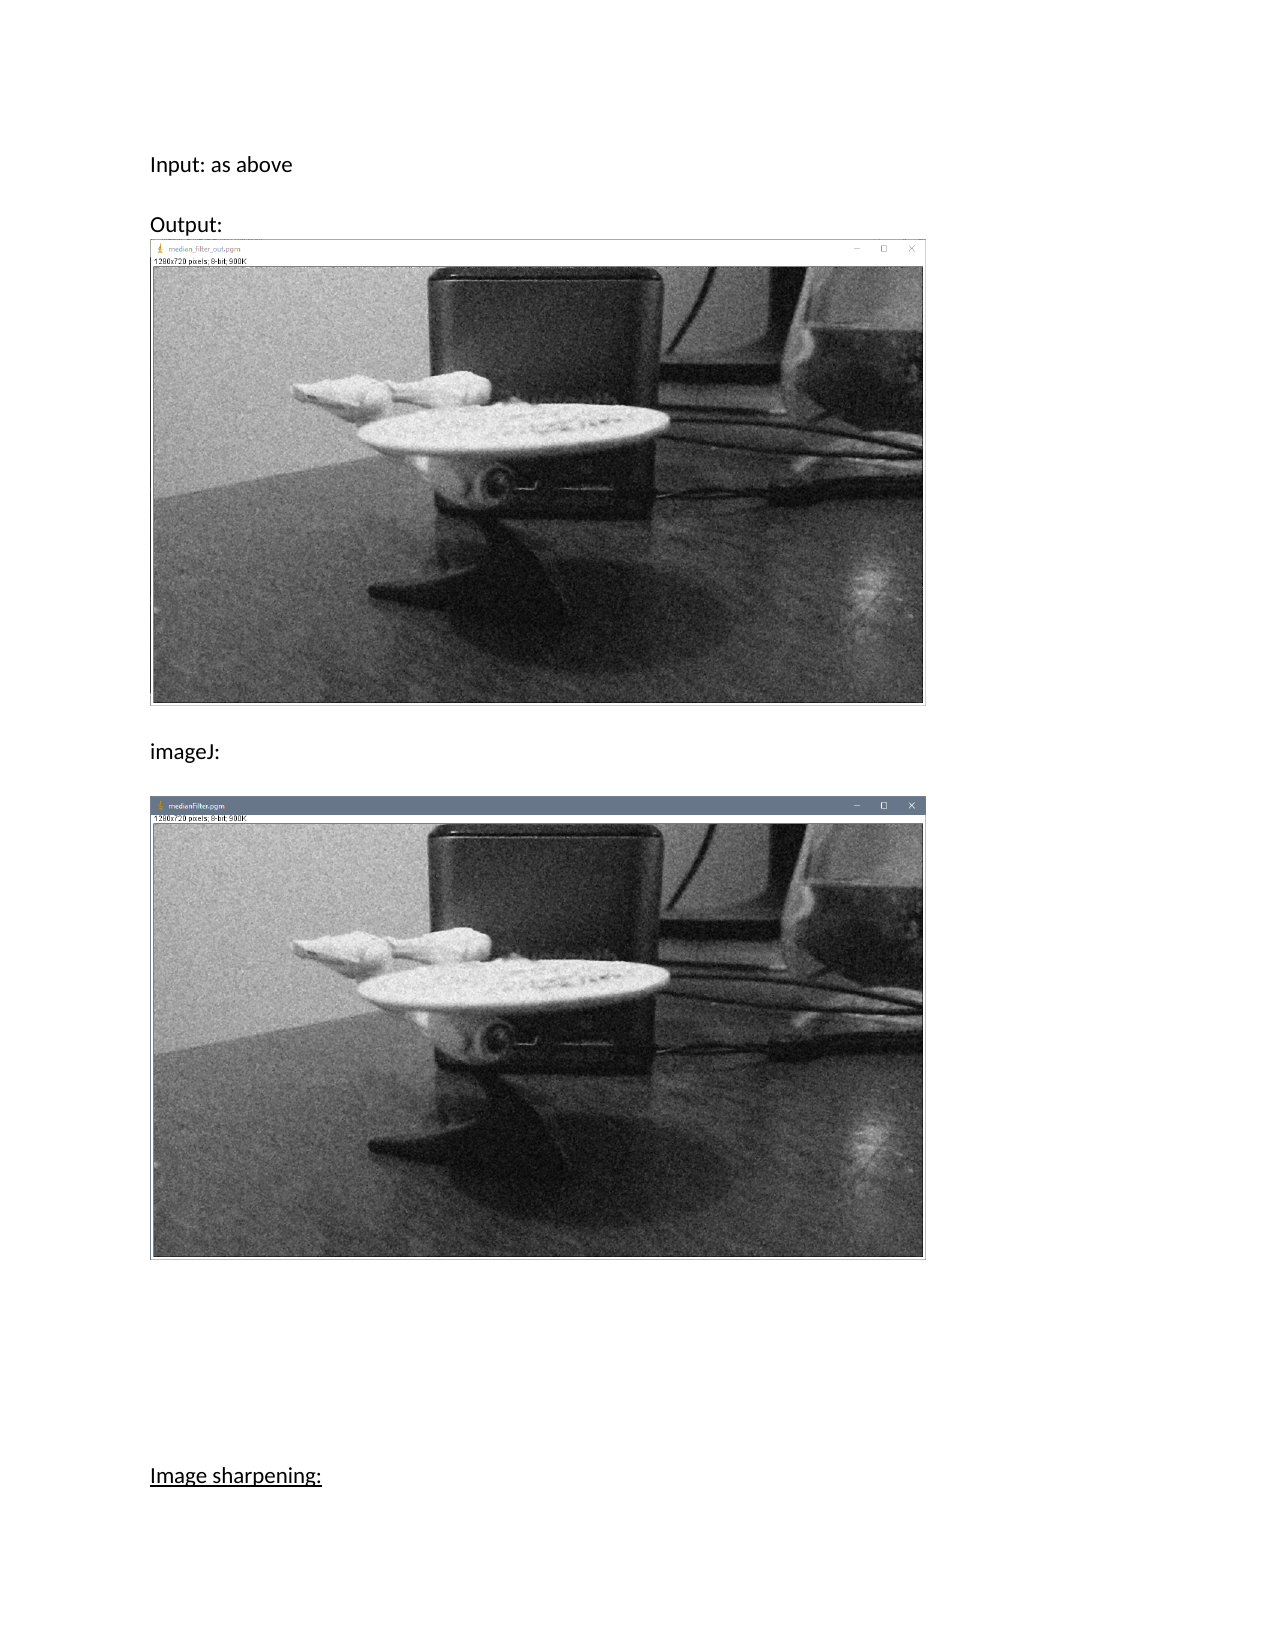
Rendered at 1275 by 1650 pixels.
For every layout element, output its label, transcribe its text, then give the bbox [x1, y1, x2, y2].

text Image sharpening: [150, 1371, 1125, 1489]
text Input: as above Output: imageJ: [150, 150, 1125, 1260]
